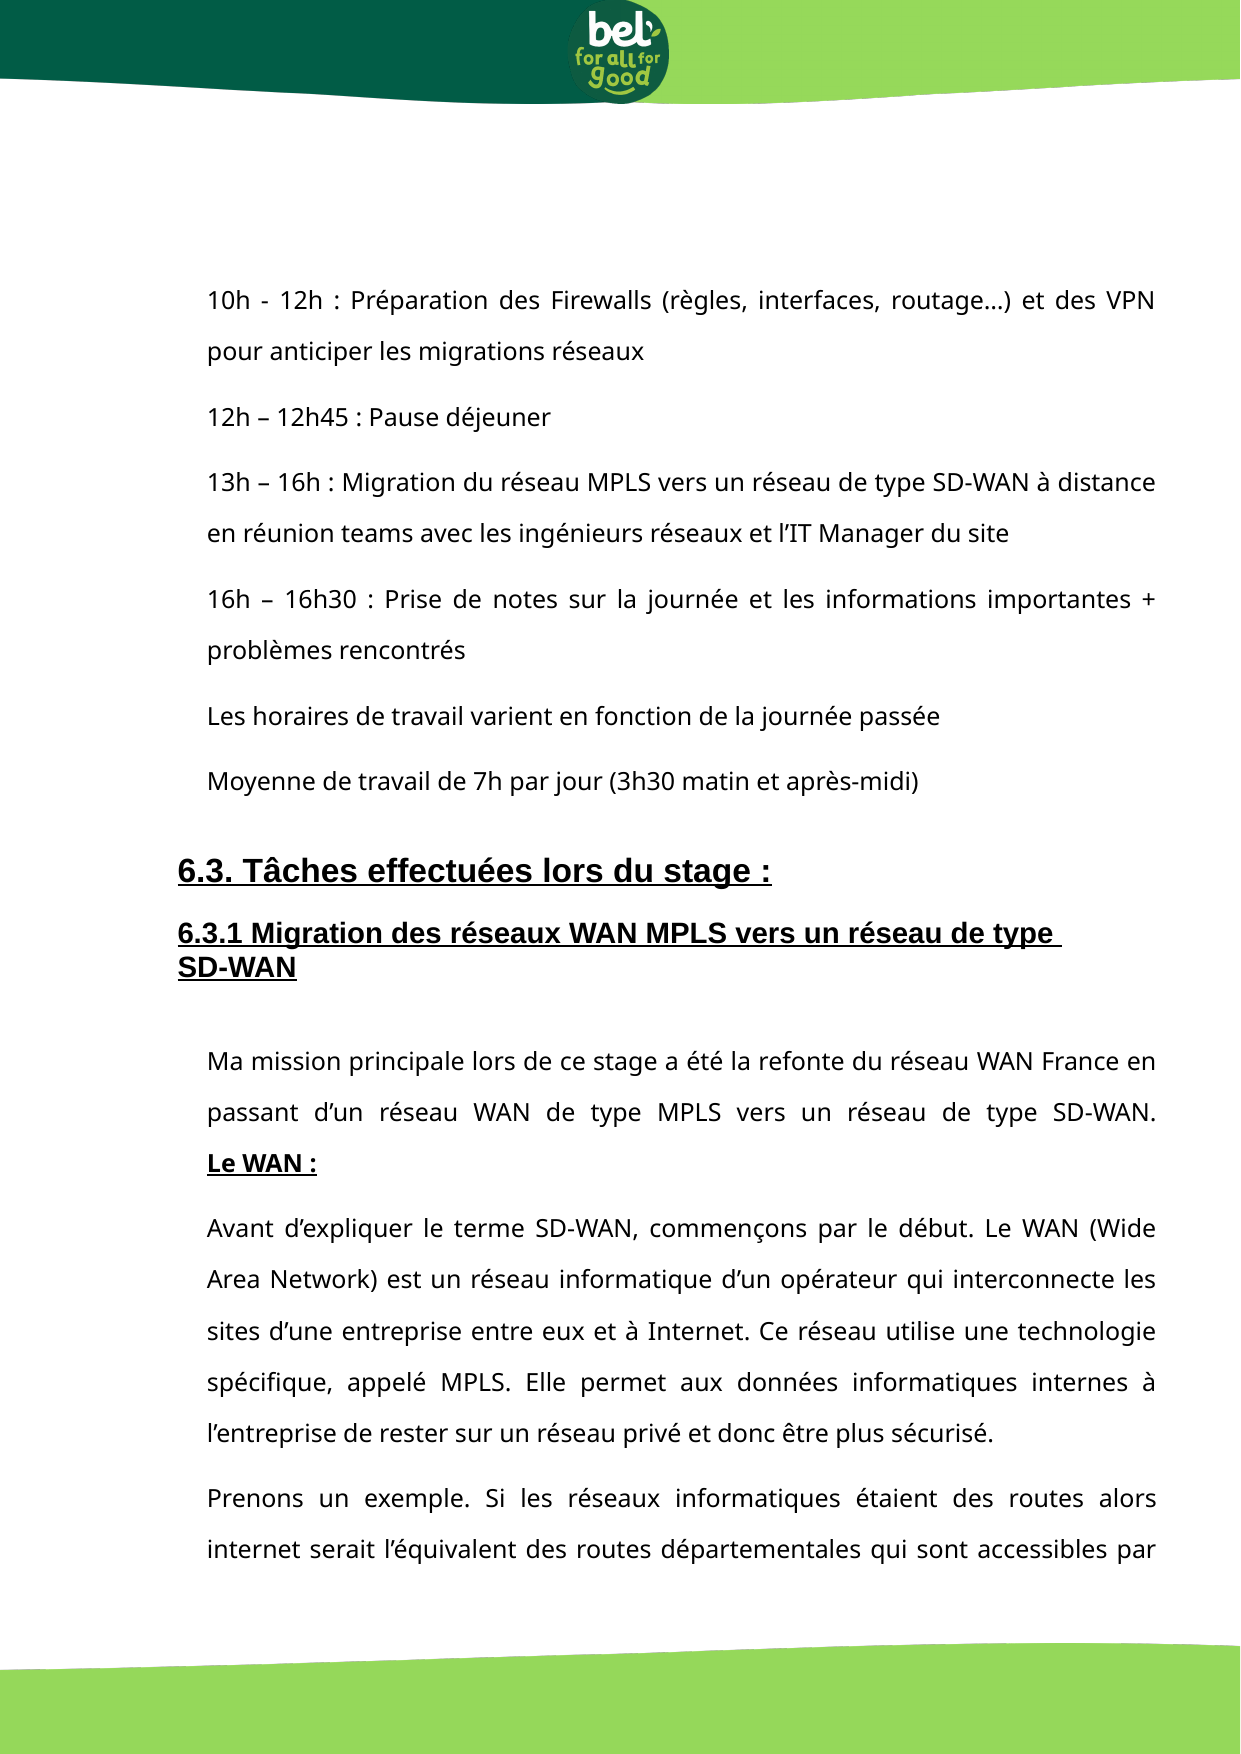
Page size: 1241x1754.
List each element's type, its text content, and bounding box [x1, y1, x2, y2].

text 13h – 16h : Migration du réseau MPLS vers un réseau de type SD-WAN à distance en réunion teams avec les ingénieurs réseaux et l’IT Manager du site [177, 418, 1181, 534]
picture [0, 0, 1240, 104]
text Prenons un exemple. Si les réseaux informatiques étaient des routes alors internet serait l’équivalent des routes départementales qui sont accessibles par tous le monde alors que le MPLS lui est équivalent à des routes privées que seule l’entreprise peut prendre. [177, 1434, 1181, 1566]
text Ma mission principale lors de ce stage a été la refonte du réseau WAN France en passant d’un réseau WAN de type MPLS vers un réseau de type SD-WAN. Le WAN : [177, 996, 1181, 1164]
text 10h - 12h : Préparation des Firewalls (règles, interfaces, routage…) et des VPN pour anticiper les migrations réseaux [177, 235, 1181, 352]
text Moyenne de travail de 7h par jour (3h30 matin et après-midi) [177, 717, 1181, 798]
picture [0, 1643, 1241, 1754]
subtitle 6.3.1 Migration des réseaux WAN MPLS vers un réseau de type SD-WAN [177, 916, 1181, 984]
text 12h – 12h45 : Pause déjeuner [177, 352, 1181, 418]
subtitle 6.3. Tâches effectuées lors du stage : [177, 850, 1181, 889]
text 16h – 16h30 : Prise de notes sur la journée et les informations importantes + problèmes rencontrés [177, 534, 1181, 651]
text Avant d’expliquer le terme SD-WAN, commençons par le début. Le WAN (Wide Area Network) est un réseau informatique d’un opérateur qui interconnecte les sites d’une entreprise entre eux et à Internet. Ce réseau utilise une technologie spécifique, appelé MPLS. Elle permet aux données informatiques internes à l’entreprise de rester sur un réseau privé et donc être plus sécurisé. [177, 1164, 1181, 1434]
text Les horaires de travail varient en fonction de la journée passée [177, 651, 1181, 717]
